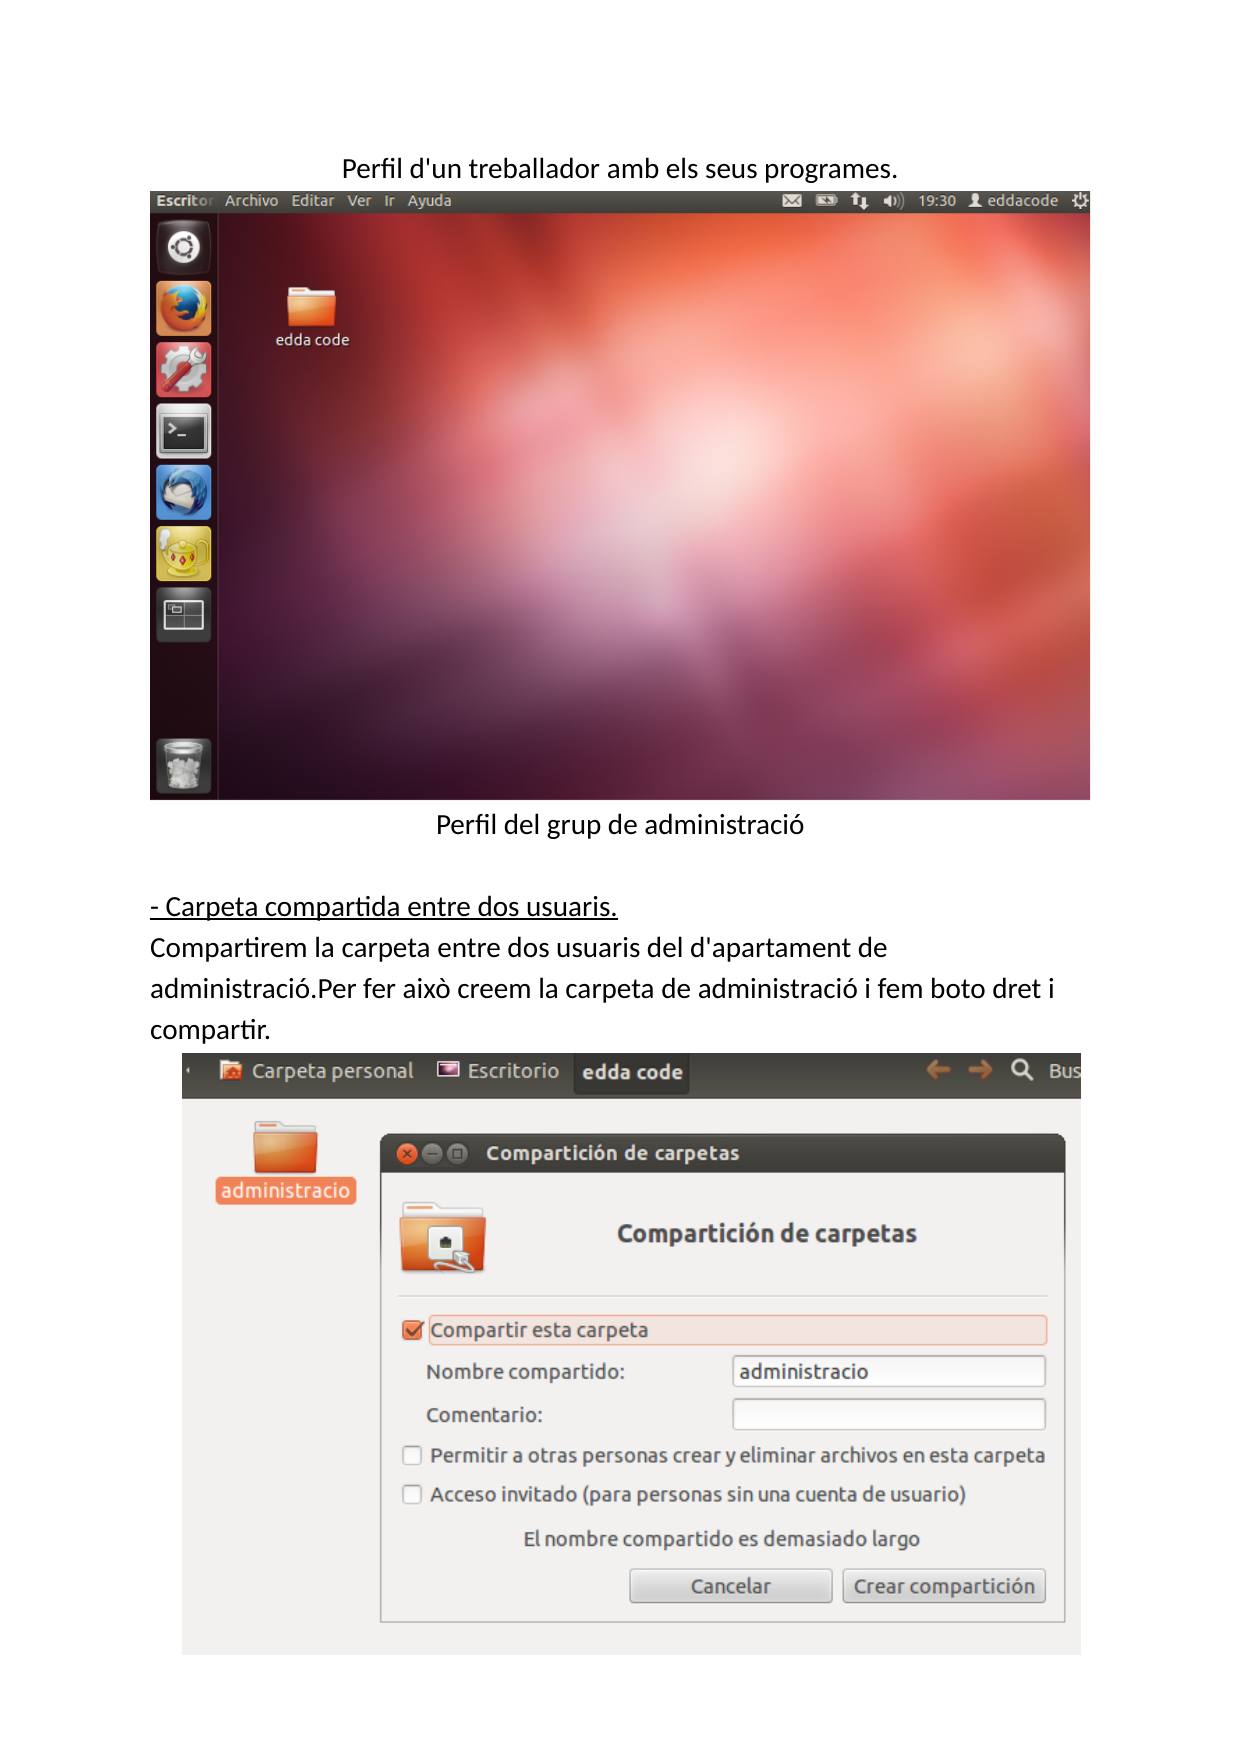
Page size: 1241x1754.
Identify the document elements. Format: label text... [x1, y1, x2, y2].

picture [182, 1053, 1081, 1655]
list Perfil d'un treballador amb els seus programes. [150, 150, 1090, 186]
picture [150, 191, 1091, 801]
list Compartirem la carpeta entre dos usuaris del d'apartament de administració.Per fer això creem la carpeta de administració i fem boto dret i compartir. [150, 929, 1090, 1046]
list Perfil del grup de administració [150, 801, 1090, 842]
list - Carpeta compartida entre dos usuaris. [150, 888, 1090, 924]
